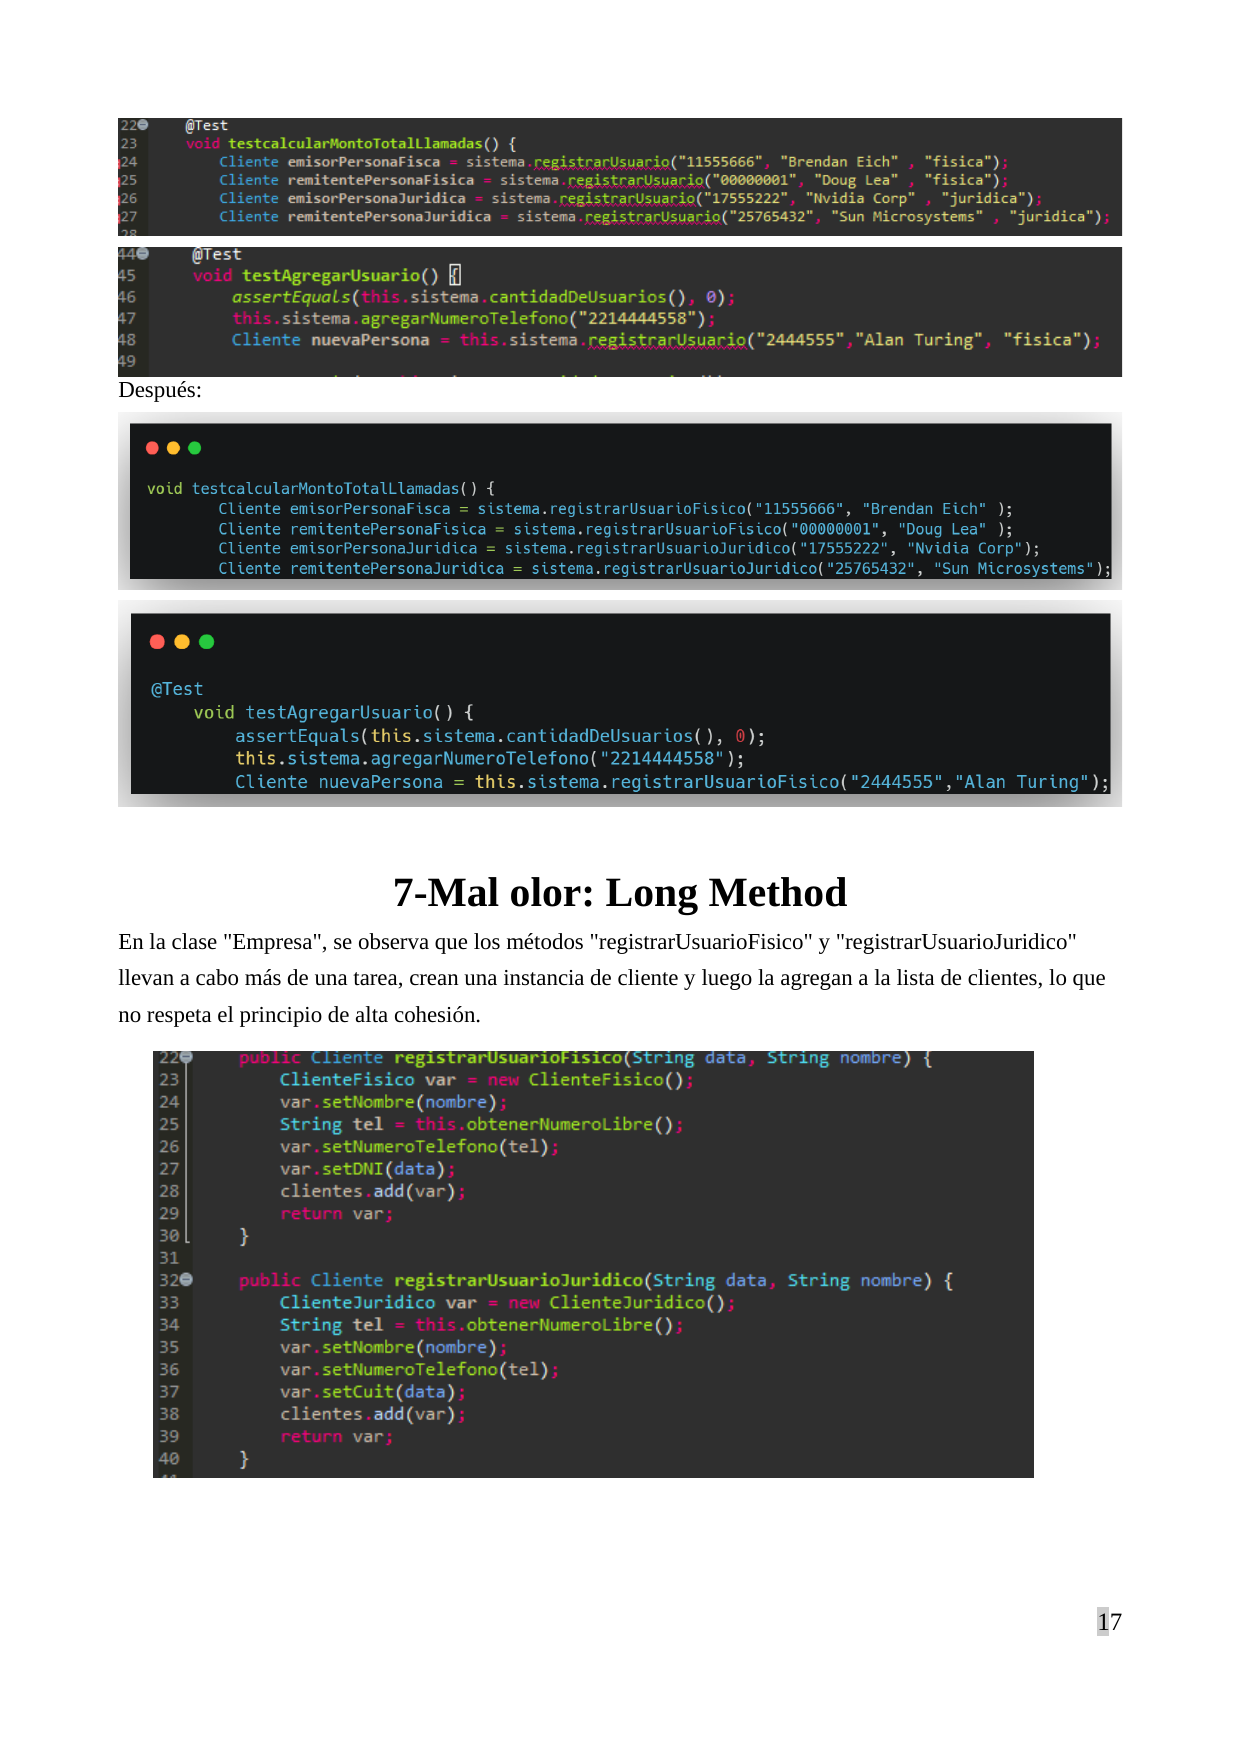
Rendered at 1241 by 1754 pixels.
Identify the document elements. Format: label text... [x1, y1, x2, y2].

text En la clase "Empresa", se observa que los métodos "registrarUsuarioFisico" y "registrarUsuarioJuridico" llevan a cabo más de una tarea, crean una instancia de cliente y luego la agregan a la lista de clientes, lo que no respeta el principio de alta cohesión. [118, 928, 1122, 1027]
picture [118, 118, 1123, 236]
picture [118, 412, 1123, 590]
text Después: [118, 377, 1122, 402]
picture [118, 600, 1123, 807]
subtitle 7-Mal olor: Long Method [118, 868, 1122, 916]
picture [153, 1051, 1034, 1478]
text [118, 236, 1122, 247]
picture [118, 247, 1123, 377]
